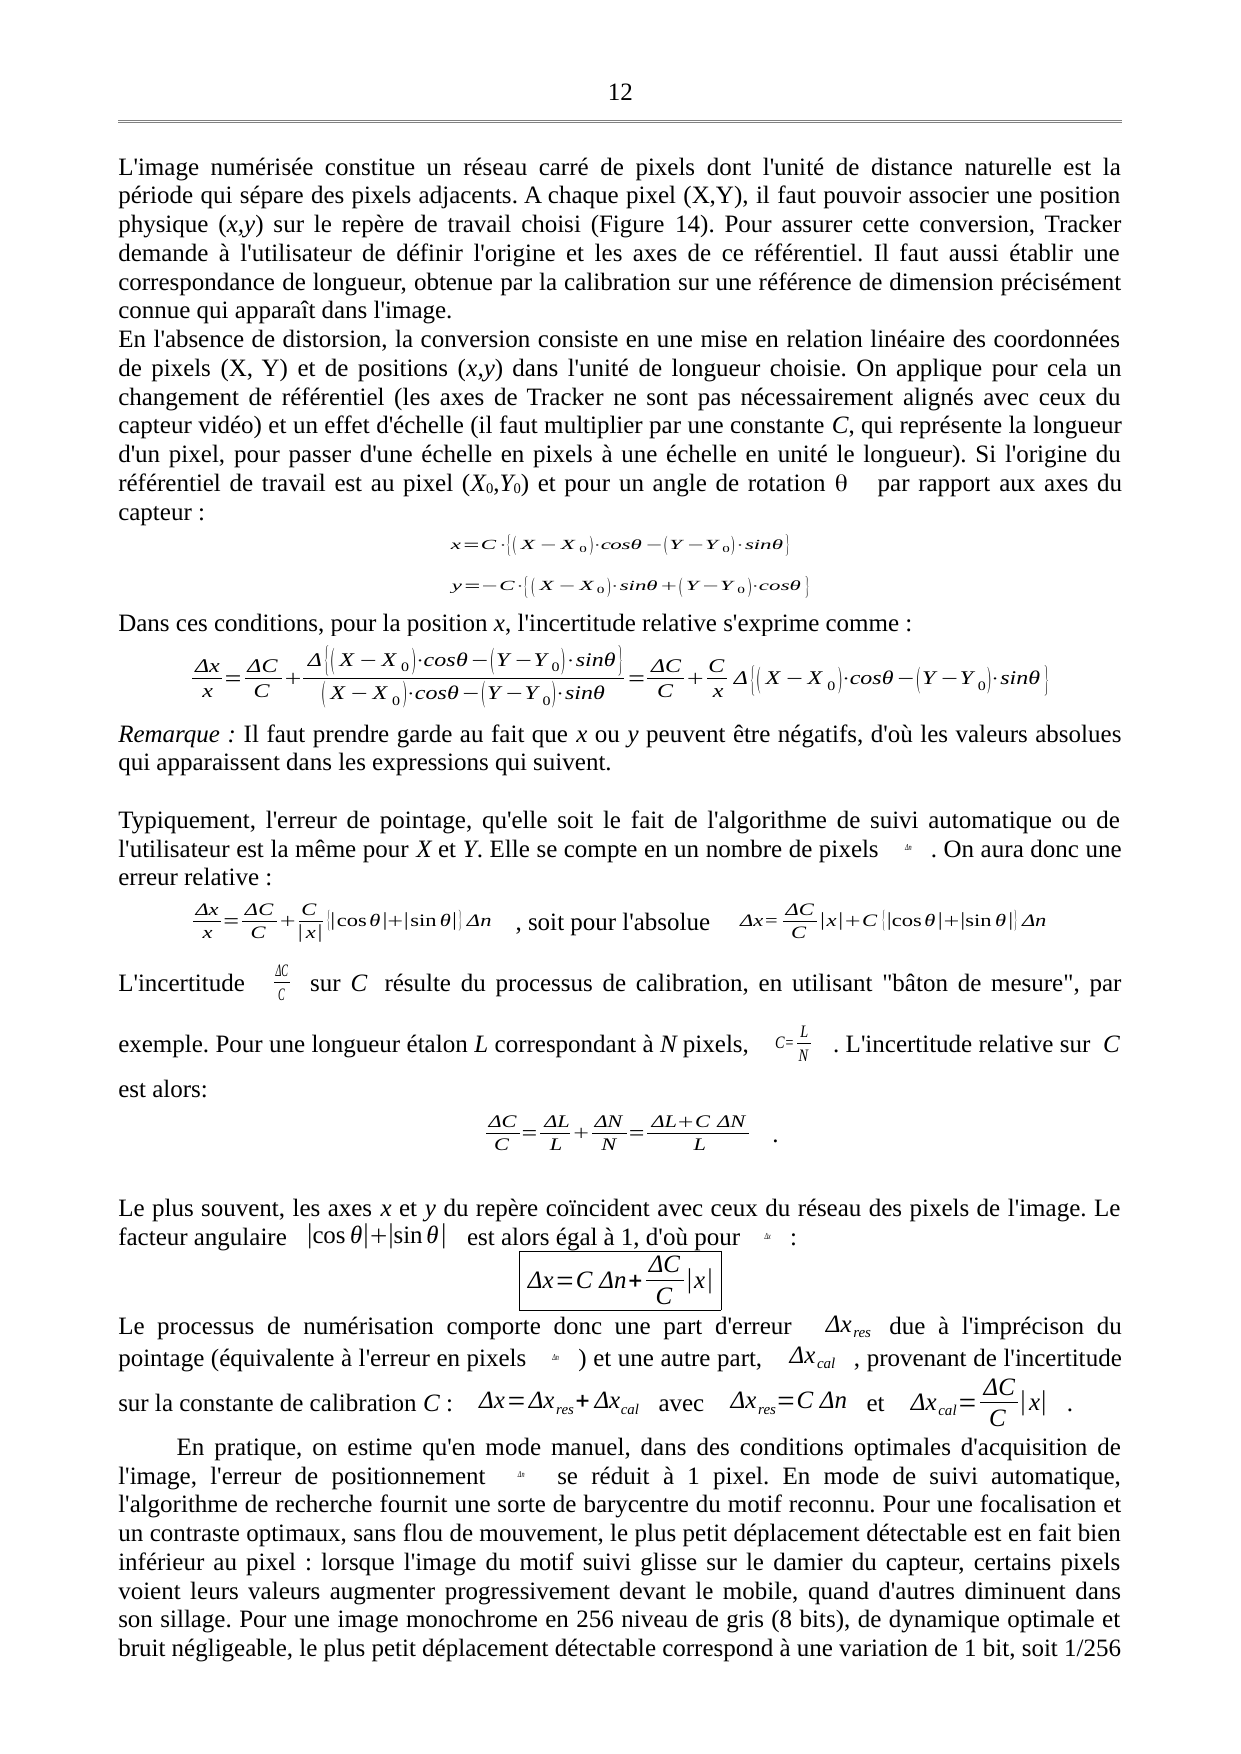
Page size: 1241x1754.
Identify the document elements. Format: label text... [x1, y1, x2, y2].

text Dans ces conditions, pour la position x, l'incertitude relative s'exprime comme : [118, 608, 1122, 636]
text . [772, 1103, 1122, 1164]
text [118, 1103, 462, 1164]
text En pratique, on estime qu'en mode manuel, dans des conditions optimales d'acquisition de l'image, l'erreur de positionnement se réduit à 1 pixel. En mode de suivi automatique, l'algorithme de recherche fournit une sorte de barycentre du motif reconnu. Pour une focalisation et un contraste optimaux, sans flou de mouvement, le plus petit déplacement détectable est en fait bien inférieur au pixel : lorsque l'image du motif suivi glisse sur le damier du capteur, certains pixels voient leurs valeurs augmenter progressivement devant le mobile, quand d'autres diminuent dans son sillage. Pour une image monochrome en 256 niveau de gris (8 bits), de dynamique optimale et bruit négligeable, le plus petit déplacement détectable correspond à une variation de 1 bit, soit 1/256 de pixel. Les films à analyser sont en couleur et, de plus, beaucoup de facteurs matériels et logiciels interviennent dans la formation de l'image. Dans ces conditions, on peut, pour estimer la résolution, se baser sur la dispersion observée dans les positions, les vitesses ou accélérations. On constate qu'elle est compatible avec un effectif de l'ordre d'une fraction de pixel 1/p, avec p entre 4 et 20 dans les conditions de nos travaux pratiques. Concernant le nombre des pixels N de l'étalon de longueur, sa détermination repose sur deux pointages manuels pour définir les extrémités du "bâton de mesure", soit DN = 2. Pour une séquence analysée via le suivi automatique, l'incertitude absolue sur une coordonnée sera estimée d'après l'expression: [118, 1432, 1122, 1662]
text [118, 891, 169, 952]
text En l'absence de distorsion, la conversion consiste en une mise en relation linéaire des coordonnées de pixels (X, Y) et de positions (x,y) dans l'unité de longueur choisie. On applique pour cela un changement de référentiel (les axes de Tracker ne sont pas nécessairement alignés avec ceux du capteur vidéo) et un effet d'échelle (il faut multiplier par une constante C, qui représente la longueur d'un pixel, pour passer d'une échelle en pixels à une échelle en unité le longueur). Si l'origine du référentiel de travail est au pixel (X0,Y0) et pour un angle de rotation q par rapport aux axes du capteur : [118, 324, 1122, 525]
text L'image numérisée constitue un réseau carré de pixels dont l'unité de distance naturelle est la période qui sépare des pixels adjacents. A chaque pixel (X,Y), il faut pouvoir associer une position physique (x,y) sur le repère de travail choisi (Figure 14). Pour assurer cette conversion, Tracker demande à l'utilisateur de définir l'origine et les axes de ce référentiel. Il faut aussi établir une correspondance de longueur, obtenue par la calibration sur une référence de dimension précisément connue qui apparaît dans l'image. [118, 152, 1122, 324]
text , soit pour l'absolue [515, 891, 716, 952]
text Remarque : Il faut prendre garde au fait que x ou y peuvent être négatifs, d'où les valeurs absolues qui apparaissent dans les expressions qui suivent. [118, 719, 1122, 776]
text Le plus souvent, les axes x et y du repère coïncident avec ceux du réseau des pixels de l'image. Le facteur angulaireest alors égal à 1, d'où pour : [118, 1193, 1122, 1251]
text Le processus de numérisation comporte donc une part d'erreur due à l'imprécison du pointage (équivalente à l'erreur en pixels ) et une autre part, , provenant de l'incertitude sur la constante de calibration C : avec et . [118, 1310, 1122, 1432]
text Typiquement, l'erreur de pointage, qu'elle soit le fait de l'algorithme de suivi automatique ou de l'utilisateur est la même pour X et Y. Elle se compte en un nombre de pixels . On aura donc une erreur relative : [118, 805, 1122, 891]
text L'incertitude sur C résulte du processus de calibration, en utilisant "bâton de mesure", par exemple. Pour une longueur étalon L correspondant à N pixels, . L'incertitude relative sur C est alors: [118, 952, 1122, 1103]
text [1071, 891, 1122, 952]
